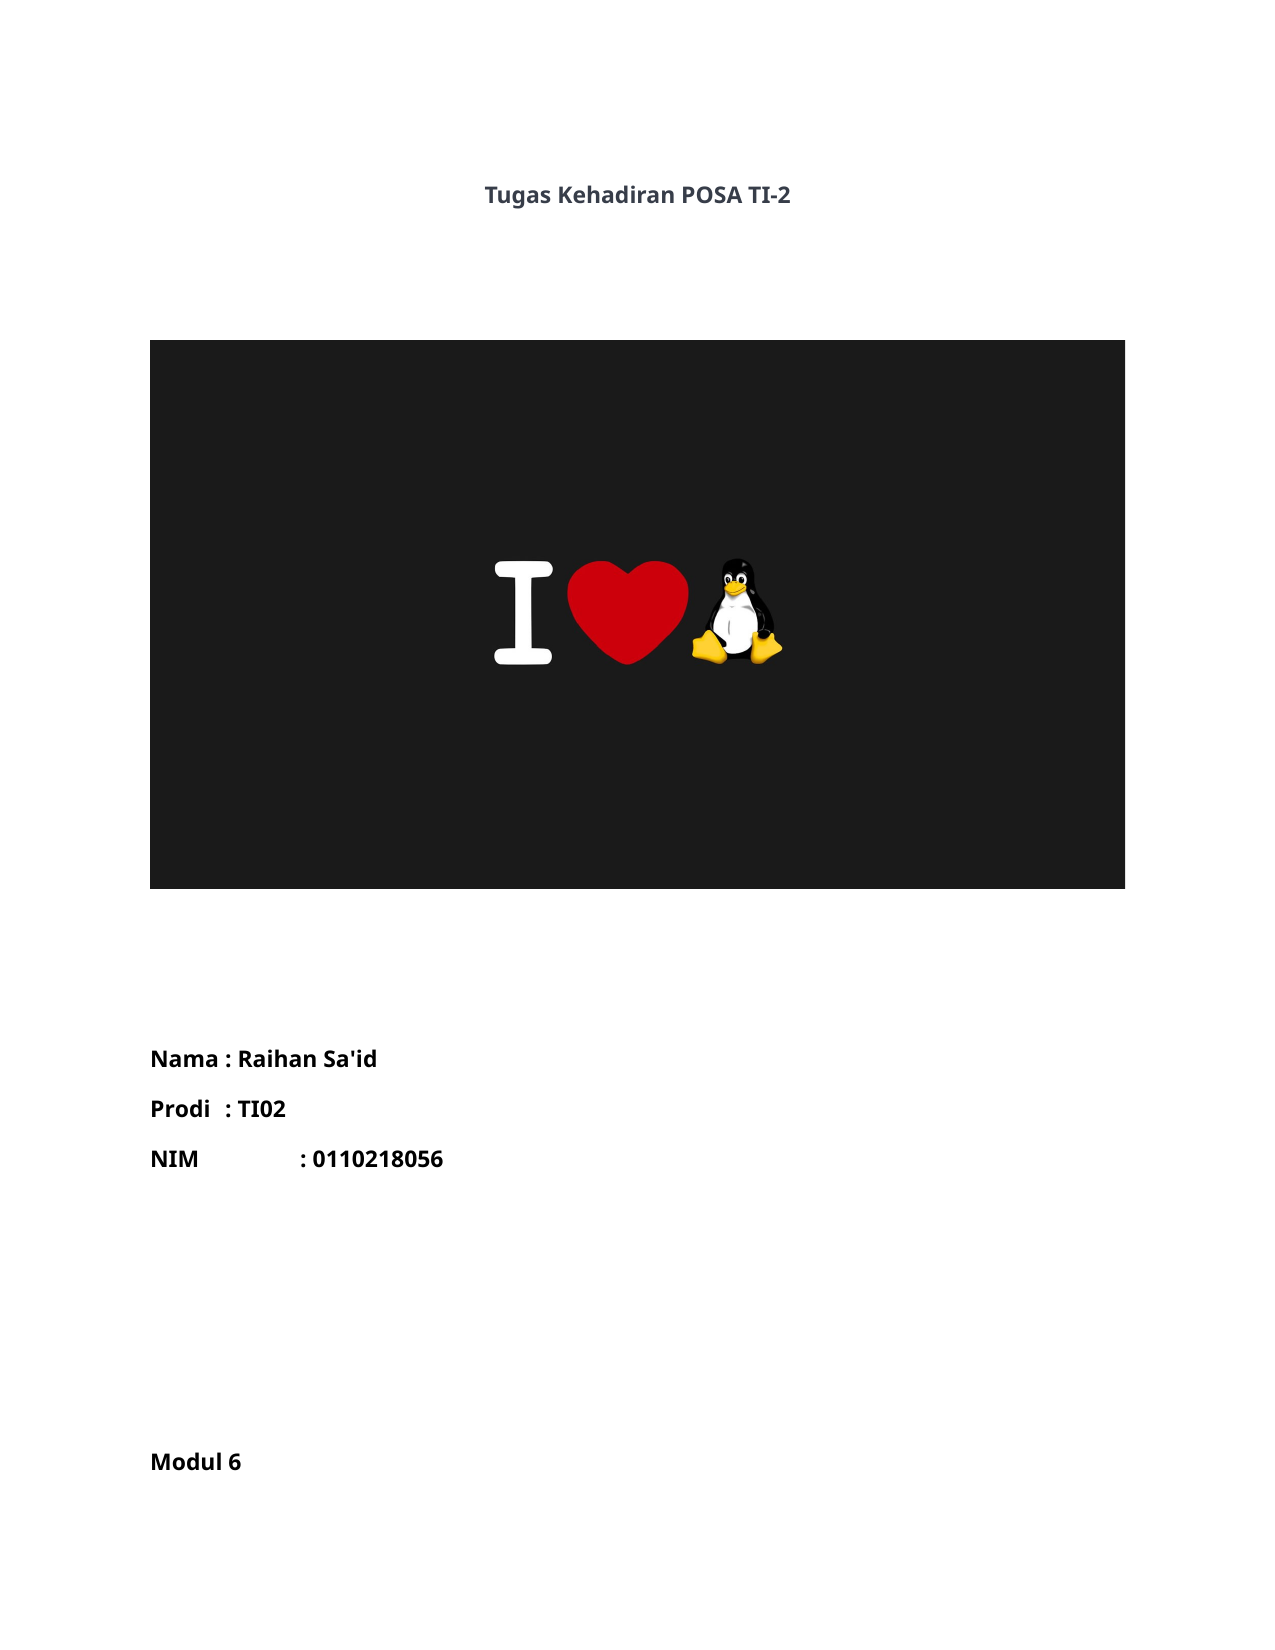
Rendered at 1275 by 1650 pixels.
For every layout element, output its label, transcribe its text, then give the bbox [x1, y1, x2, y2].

picture [150, 340, 1125, 889]
subtitle Tugas Kehadiran POSA TI-2 [150, 179, 1125, 210]
text Prodi : TI02 [150, 1093, 1125, 1124]
text Modul 6 [150, 1446, 1125, 1477]
text NIM : 0110218056 [150, 1143, 1125, 1175]
text Nama : Raihan Sa'id [150, 1043, 1125, 1074]
